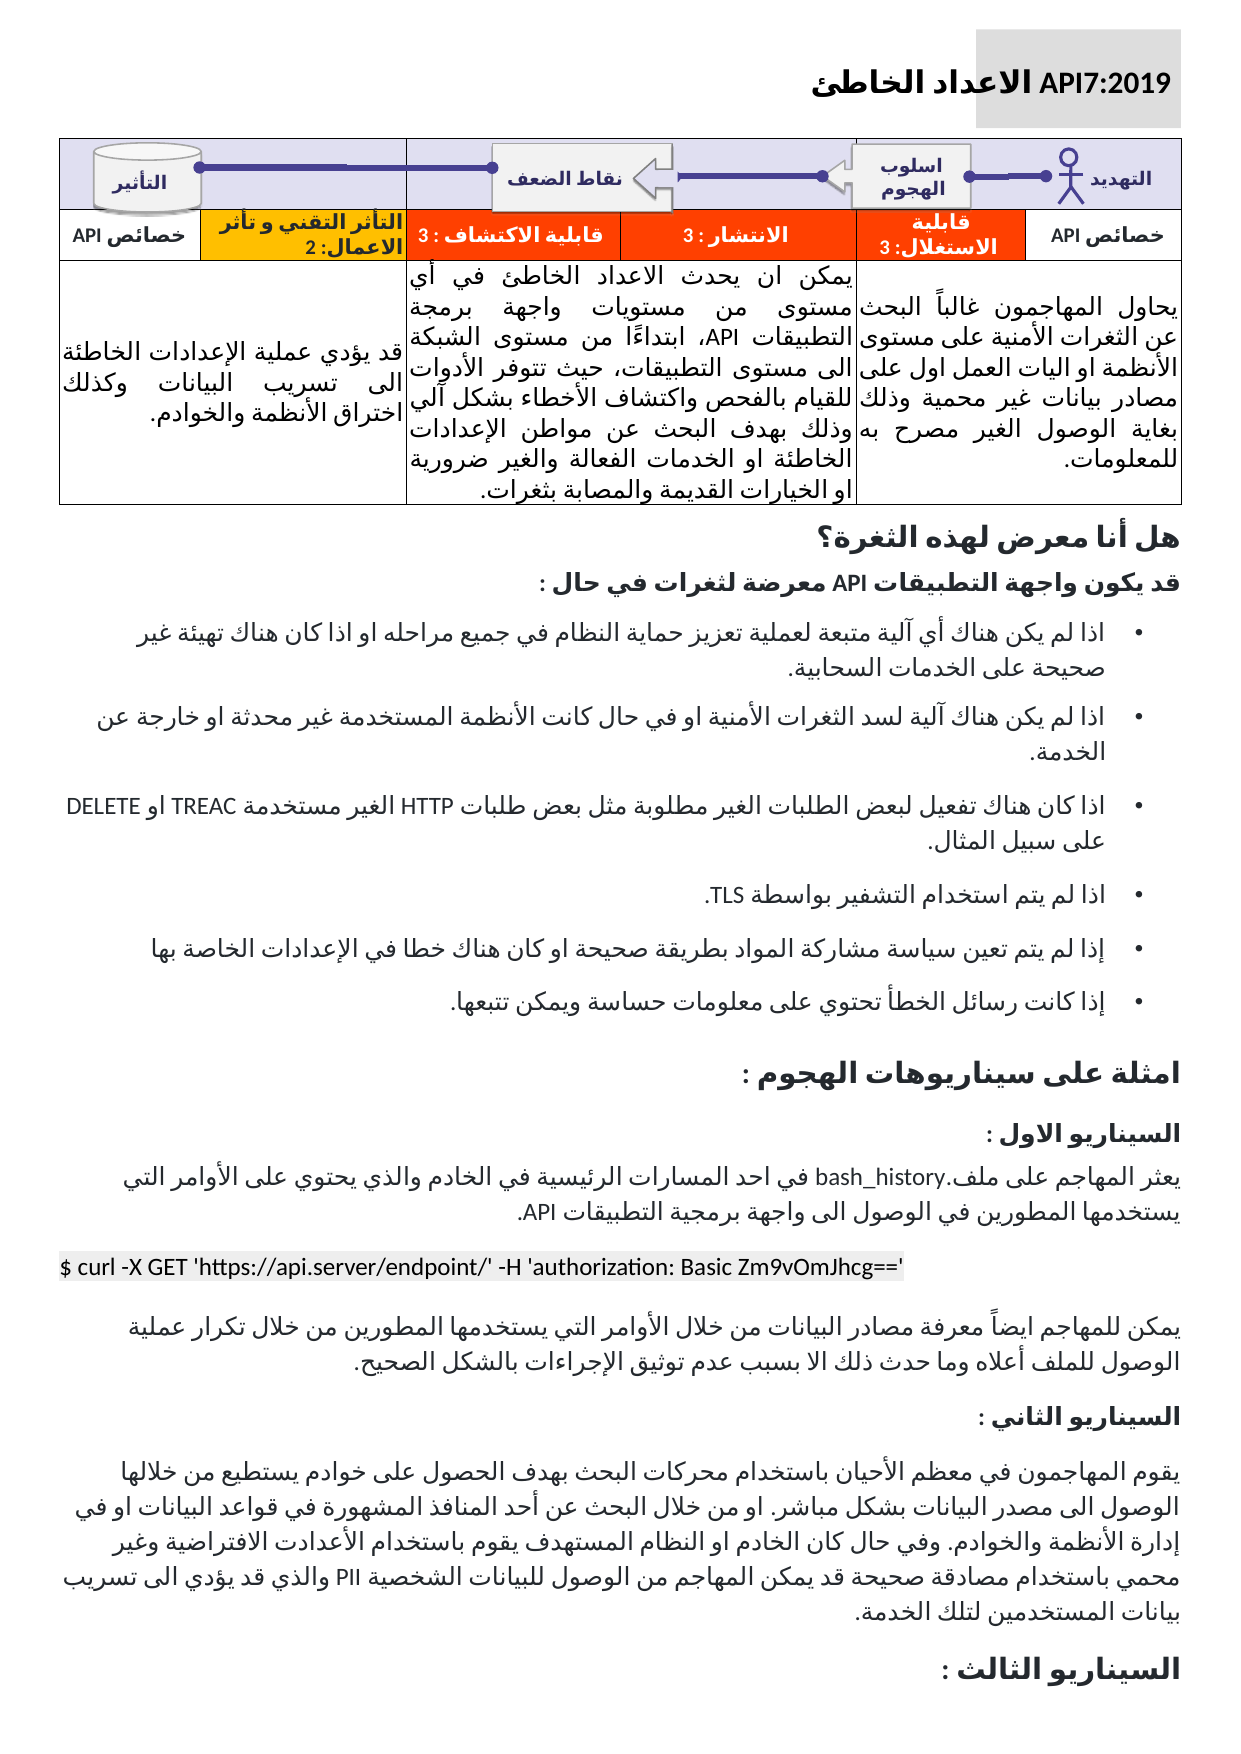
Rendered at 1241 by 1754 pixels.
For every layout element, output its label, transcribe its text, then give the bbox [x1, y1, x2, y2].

table_cell التأثر التقني و تأثر الاعمال: 2 [201, 210, 406, 260]
subtitle السيناريو الاول : [59, 1118, 1181, 1148]
table_header [200, 139, 406, 165]
table_cell قابلية الاكتشاف : 3 [407, 210, 620, 260]
subtitle امثلة على سيناريوهات الهجوم : [59, 1055, 1181, 1091]
table_cell الانتشار : 3 [621, 210, 856, 260]
text يمكن للمهاجم ايضاً معرفة مصادر البيانات من خلال الأوامر التي يستخدمها المطورين من خلال تكرار عملية الوصول للملف أعلاه وما حدث ذلك الا بسبب عدم توثيق الإجراءات بالشكل الصحيح. [59, 1311, 1181, 1376]
table_cell خصائص API [60, 210, 200, 260]
subtitle هل أنا معرض لهذه الثغرة؟ [59, 519, 1181, 555]
table_header [620, 139, 856, 173]
list اذا لم يكن هناك آلية لسد الثغرات الأمنية او في حال كانت الأنظمة المستخدمة غير محدثة او خارجة عن الخدمة. [59, 701, 1144, 767]
table_header [60, 139, 200, 209]
table_header [1025, 139, 1181, 209]
table_cell يحاول المهاجمون غالباً البحث عن الثغرات الأمنية على مستوى الأنظمة او اليات العمل اول على مصادر بيانات غير محمية وذلك بغاية الوصول الغير مصرح به للمعلومات. [857, 261, 1181, 504]
table_header [407, 171, 491, 209]
text يعثر المهاجم على ملف.bash_history في احد المسارات الرئيسية في الخادم والذي يحتوي على الأوامر التي يستخدمها المطورين في الوصول الى واجهة برمجية التطبيقات API. [59, 1161, 1181, 1226]
table_header [857, 139, 1025, 174]
table_cell خصائص API [1026, 210, 1181, 260]
table_header [674, 179, 850, 209]
table_cell يمكن ان يحدث الاعداد الخاطئ في أي مستوى من مستويات واجهة برمجة التطبيقات API، ابتداءًا من مستوى الشبكة الى مستوى التطبيقات، حيث تتوفر الأدوات للقيام بالفحص واكتشاف الأخطاء بشكل آلي وذلك بهدف البحث عن مواطن الإعدادات الخاطئة او الخدمات الفعالة والغير ضرورية او الخيارات القديمة والمصابة بثغرات. [407, 261, 856, 504]
table_cell قابلية الاستغلال: 3 [857, 210, 1025, 260]
text $ curl -X GET 'https://api.server/endpoint/' -H 'authorization: Basic Zm9vOmJhcg==' [59, 1251, 1181, 1281]
table_cell قد يؤدي عملية الإعدادات الخاطئة الى تسريب البيانات وكذلك اختراق الأنظمة والخوادم. [60, 261, 406, 504]
list اذا كان هناك تفعيل لبعض الطلبات الغير مطلوبة مثل بعض طلبات HTTP الغير مستخدمة TREAC او DELETE على سبيل المثال. [59, 790, 1144, 856]
list إذا لم يتم تعين سياسة مشاركة المواد بطريقة صحيحة او كان هناك خطا في الإعدادات الخاصة بها [59, 933, 1144, 963]
list إذا كانت رسائل الخطأ تحتوي على معلومات حساسة ويمكن تتبعها. [59, 986, 1144, 1017]
text السيناريو الثالث : [59, 1651, 1181, 1687]
text يقوم المهاجمون في معظم الأحيان باستخدام محركات البحث بهدف الحصول على خوادم يستطيع من خلالها الوصول الى مصدر البيانات بشكل مباشر. او من خلال البحث عن أحد المنافذ المشهورة في قواعد البيانات او في إدارة الأنظمة والخوادم. وفي حال كان الخادم او النظام المستهدف يقوم باستخدام الأعدادت الافتراضية وغير محمي باستخدام مصادقة صحيحة قد يمكن المهاجم من الوصول للبيانات الشخصية PII والذي قد يؤدي الى تسريب بيانات المستخدمين لتلك الخدمة. [59, 1456, 1181, 1626]
text السيناريو الثاني : [59, 1401, 1181, 1431]
table_header [202, 171, 406, 209]
list اذا لم يكن هناك أي آلية متبعة لعملية تعزيز حماية النظام في جميع مراحله او اذا كان هناك تهيئة غير صحيحة على الخدمات السحابية. [59, 617, 1144, 682]
list اذا لم يتم استخدام التشفير بواسطة TLS. [59, 879, 1144, 909]
table_header [972, 179, 1025, 209]
table_header [407, 139, 620, 165]
text قد يكون واجهة التطبيقات API معرضة لثغرات في حال : [59, 567, 1181, 598]
